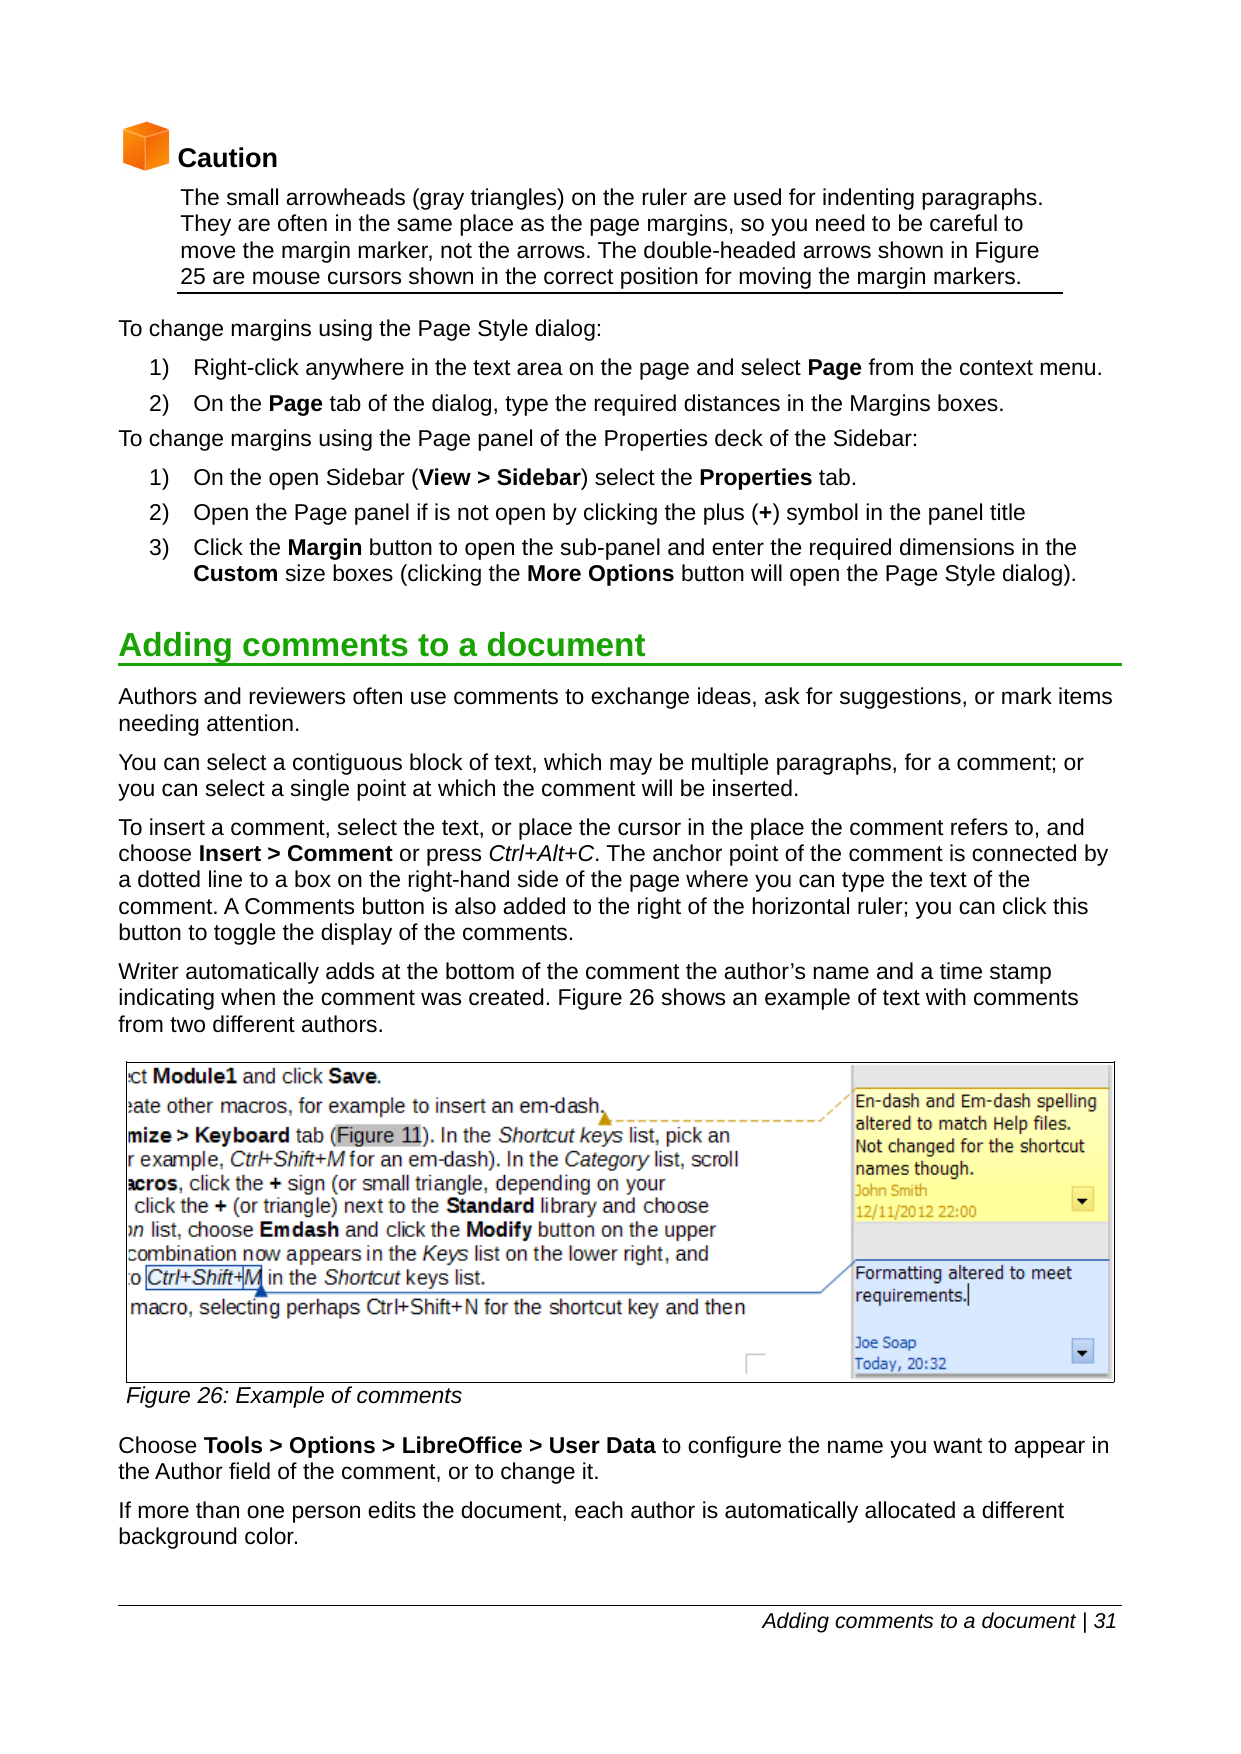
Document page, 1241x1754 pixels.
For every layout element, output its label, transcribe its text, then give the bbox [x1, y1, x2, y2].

text Writer automatically adds at the bottom of the comment the author’s name and a time stamp indicating when the comment was created. Figure 26 shows an example of text with comments from two different authors. [118, 958, 1122, 1037]
text Figure 26: Example of comments [126, 1383, 1114, 1409]
text To change margins using the Page panel of the Properties deck of the Sidebar: [118, 425, 1122, 451]
text Choose Tools > Options > LibreOffice > User Data to configure the name you want to appear in the Author field of the comment, or to change it. [118, 1432, 1122, 1484]
text If more than one person edits the document, each author is automatically allocated a different background color. [118, 1497, 1122, 1550]
text To insert a comment, select the text, or place the cursor in the place the comment refers to, and choose Insert > Comment or press Ctrl+Alt+C. The anchor point of the comment is connected by a dotted line to a box on the right-hand side of the page where you can type the text of the comment. A Comments button is also added to the right of the horizontal ruler; you can click this button to toggle the display of the comments. [118, 814, 1122, 945]
text To change margins using the Page Style dialog: [118, 315, 1122, 342]
subtitle Caution [118, 118, 1122, 173]
list Click the Margin button to open the sub-panel and enter the required dimensions in the Custom size boxes (clicking the More Options button will open the Page Style dialog). [169, 534, 1122, 587]
text You can select a contiguous block of text, which may be multiple paragraphs, for a comment; or you can select a single point at which the comment will be inserted. [118, 748, 1122, 801]
picture [119, 119, 173, 173]
list On the Page tab of the dialog, type the required distances in the Margins boxes. [169, 389, 1122, 416]
list Right-click anywhere in the text area on the page and select Page from the context menu. [169, 354, 1122, 381]
text The small arrowheads (gray triangles) on the ruler are used for indenting paragraphs. They are often in the same place as the page margins, so you need to be careful to move the margin marker, not the arrows. The double-headed arrows shown in Figure 25 are mouse cursors shown in the correct position for moving the margin markers. [177, 181, 1063, 292]
text Authors and reviewers often use comments to exchange ideas, ask for suggestions, or mark items needing attention. [118, 683, 1122, 736]
list On the open Sidebar (View > Sidebar) select the Properties tab. [169, 463, 1122, 490]
subtitle Adding comments to a document [118, 625, 1122, 663]
list Open the Page panel if is not open by clicking the plus (+) symbol in the panel title [169, 499, 1122, 525]
picture [127, 1063, 1114, 1382]
